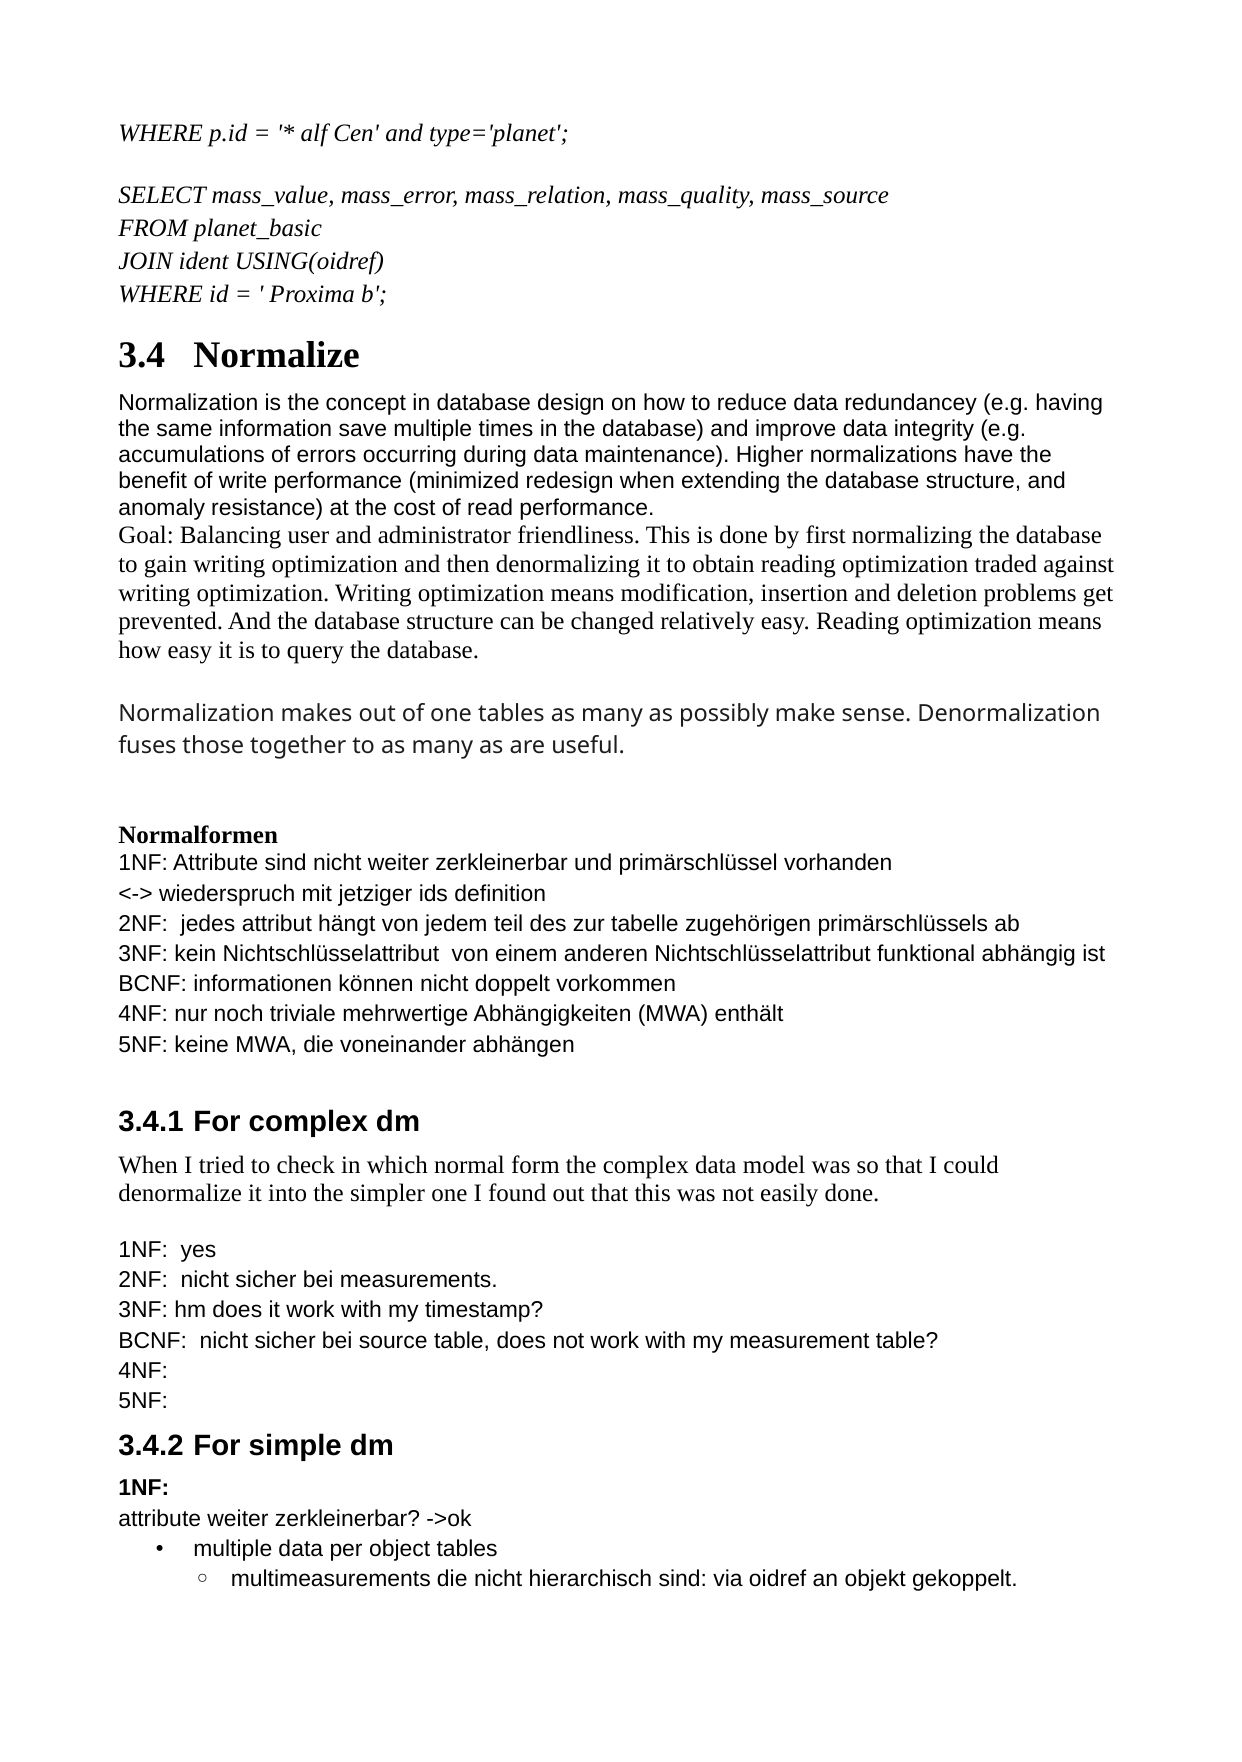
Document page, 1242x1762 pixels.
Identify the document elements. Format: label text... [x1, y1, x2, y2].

text 4NF: [118, 1357, 1124, 1383]
text BCNF: informationen können nicht doppelt vorkommen [118, 970, 1124, 997]
text WHERE id = ' Proxima b'; [118, 279, 1124, 308]
text 3NF: kein Nichtschlüsselattribut von einem anderen Nichtschlüsselattribut funktional abhängig ist [118, 940, 1124, 966]
text 5NF: [118, 1387, 1124, 1413]
text Normalformen [118, 821, 1124, 849]
text 3NF: hm does it work with my timestamp? [118, 1296, 1124, 1323]
text FROM planet_basic [118, 213, 1124, 242]
text JOIN ident USING(oidref) [118, 246, 1124, 275]
subtitle For complex dm [118, 1103, 1124, 1137]
text Normalization is the concept in database design on how to reduce data redundancey (e.g. having the same information save multiple times in the database) and improve data integrity (e.g. accumulations of errors occurring during data maintenance). Higher normalizations have the benefit of write performance (minimized redesign when extending the database structure, and anomaly resistance) at the cost of read performance. [118, 388, 1124, 520]
text 5NF: keine MWA, die voneinander abhängen [118, 1031, 1124, 1057]
list multiple data per object tables [156, 1535, 1124, 1561]
subtitle For simple dm [118, 1428, 1124, 1462]
list multimeasurements die nicht hierarchisch sind: via oidref an objekt gekoppelt. [193, 1565, 1124, 1591]
text 1NF: yes [118, 1236, 1124, 1262]
text <-> wiederspruch mit jetziger ids definition [118, 879, 1124, 906]
text 2NF: jedes attribut hängt von jedem teil des zur tabelle zugehörigen primärschlüssels ab [118, 910, 1124, 936]
text SELECT mass_value, mass_error, mass_relation, mass_quality, mass_source [118, 180, 1124, 209]
text Normalization makes out of one tables as many as possibly make sense. Denormalization fuses those together to as many as are useful. [118, 696, 1124, 760]
text 1NF: Attribute sind nicht weiter zerkleinerbar und primärschlüssel vorhanden [118, 849, 1124, 876]
text When I tried to check in which normal form the complex data model was so that I could denormalize it into the simpler one I found out that this was not easily done. [118, 1150, 1124, 1207]
text WHERE p.id = '* alf Cen' and type='planet'; [118, 118, 1124, 147]
text attribute weiter zerkleinerbar? ->ok [118, 1504, 1124, 1531]
text BCNF: nicht sicher bei source table, does not work with my measurement table? [118, 1327, 1124, 1353]
text 1NF: [118, 1474, 1124, 1501]
subtitle Normalize [118, 333, 1124, 376]
text 4NF: nur noch triviale mehrwertige Abhängigkeiten (MWA) enthält [118, 1000, 1124, 1027]
text Goal: Balancing user and administrator friendliness. This is done by first normalizing the database to gain writing optimization and then denormalizing it to obtain reading optimization traded against writing optimization. Writing optimization means modification, insertion and deletion problems get prevented. And the database structure can be changed relatively easy. Reading optimization means how easy it is to query the database. [118, 520, 1124, 664]
text 2NF: nicht sicher bei measurements. [118, 1266, 1124, 1293]
